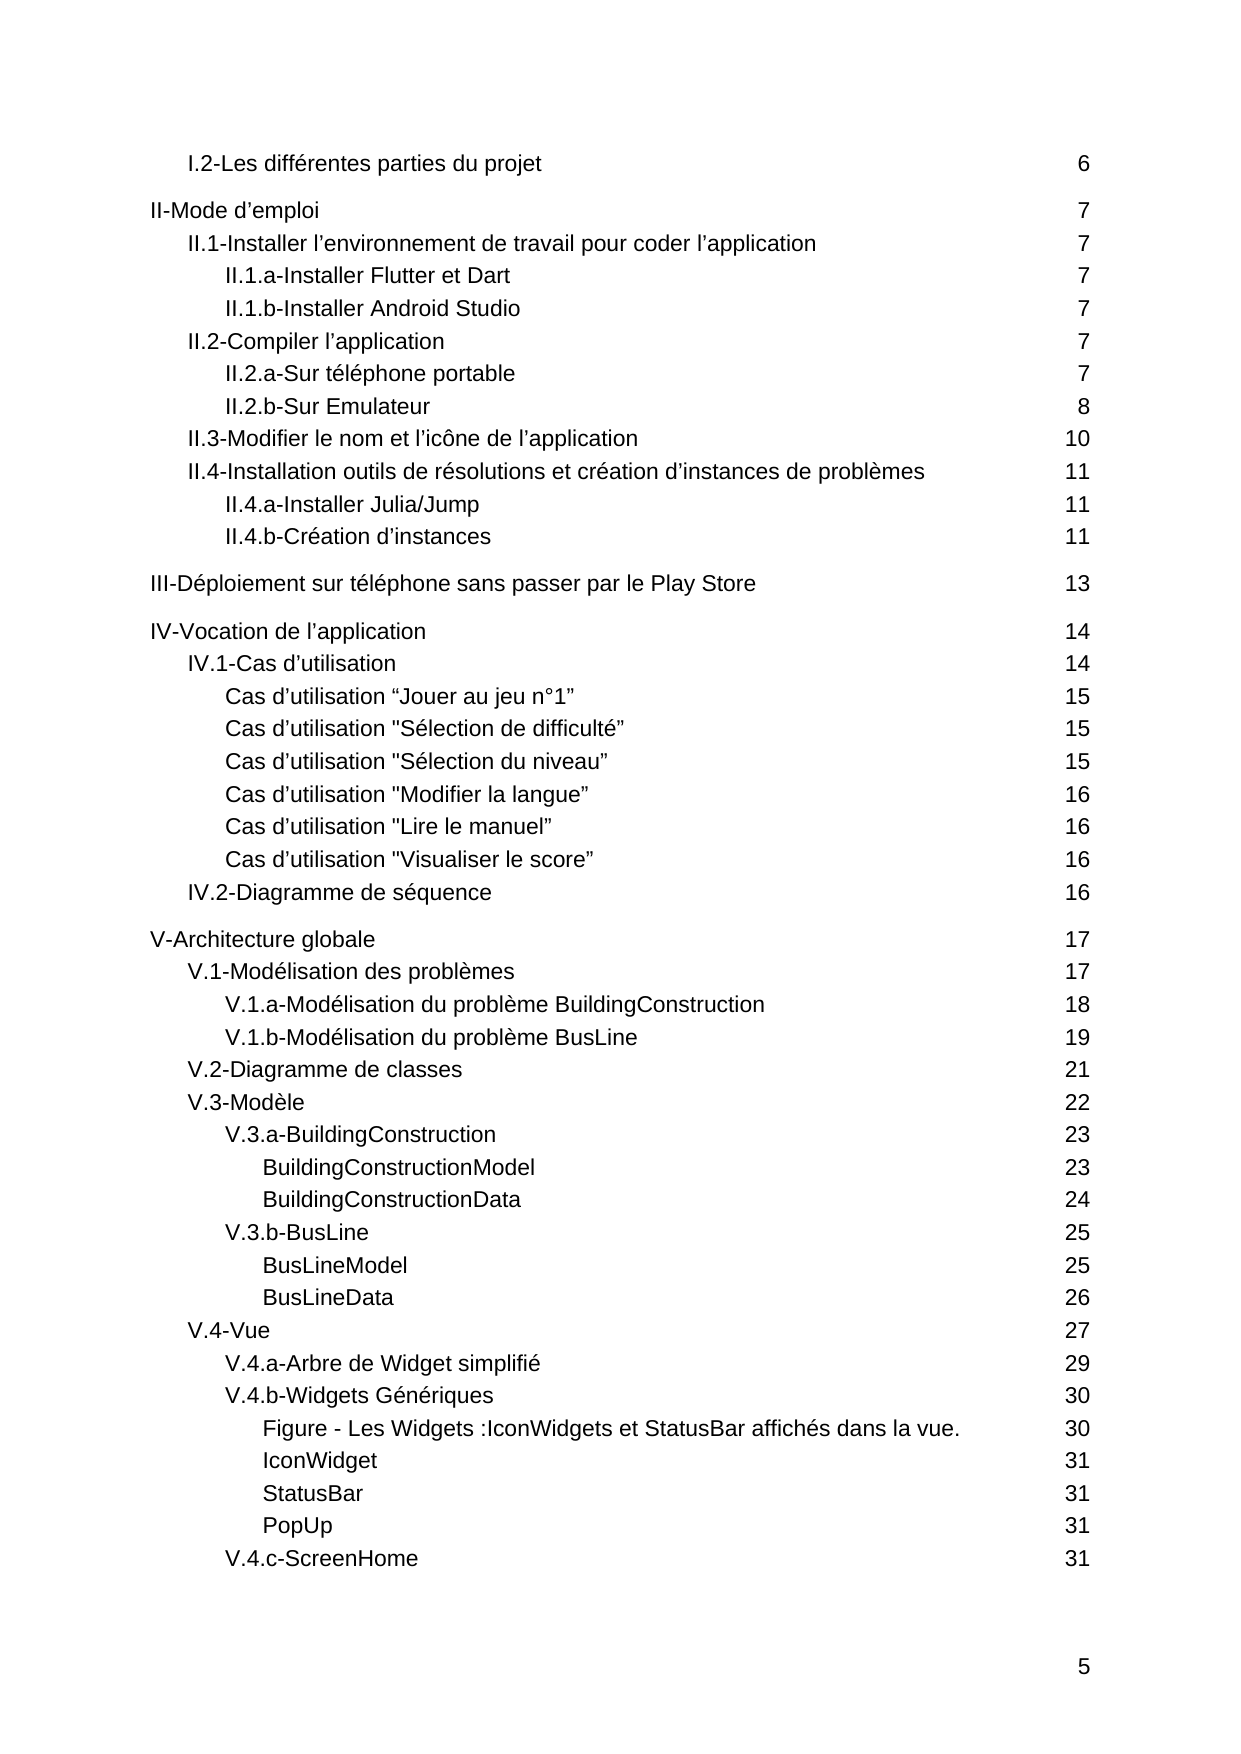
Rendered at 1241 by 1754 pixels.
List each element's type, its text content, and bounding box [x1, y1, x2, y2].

text II.2.b-Sur Emulateur 8 [225, 393, 1090, 419]
text II.1.a-Installer Flutter et Dart 7 [225, 262, 1090, 289]
text II.1-Installer l’environnement de travail pour coder l’application 7 [187, 230, 1090, 256]
text II.1.b-Installer Android Studio 7 [225, 295, 1090, 321]
text II.3-Modifier le nom et l’icône de l’application 10 [187, 425, 1090, 452]
text III-Déploiement sur téléphone sans passer par le Play Store 13 [150, 570, 1090, 597]
text BuildingConstructionModel 23 [262, 1154, 1090, 1180]
text V.4.a-Arbre de Widget simplifié 29 [225, 1349, 1090, 1376]
text V.3.a-BuildingConstruction 23 [225, 1121, 1090, 1148]
text Cas d’utilisation "Sélection de difficulté” 15 [225, 715, 1090, 742]
text PopUp 31 [262, 1512, 1090, 1539]
text II.2.a-Sur téléphone portable 7 [225, 360, 1090, 387]
text IconWidget 31 [262, 1447, 1090, 1474]
text V.4-Vue 27 [187, 1317, 1090, 1343]
text BuildingConstructionData 24 [262, 1186, 1090, 1213]
text Cas d’utilisation "Visualiser le score” 16 [225, 846, 1090, 872]
text Figure - Les Widgets :IconWidgets et StatusBar affichés dans la vue. 30 [262, 1415, 1090, 1441]
text Cas d’utilisation "Sélection du niveau” 15 [225, 748, 1090, 774]
text IV.2-Diagramme de séquence 16 [187, 878, 1090, 905]
text II.4.b-Création d’instances 11 [225, 523, 1090, 549]
text IV-Vocation de l’application 14 [150, 618, 1090, 644]
text Cas d’utilisation “Jouer au jeu n°1” 15 [225, 683, 1090, 709]
text I.2-Les différentes parties du projet 6 [187, 150, 1090, 176]
text IV.1-Cas d’utilisation 14 [187, 650, 1090, 677]
text V.3.b-BusLine 25 [225, 1219, 1090, 1245]
text Cas d’utilisation "Modifier la langue” 16 [225, 781, 1090, 807]
text II.4.a-Installer Julia/Jump 11 [225, 491, 1090, 517]
text V.1-Modélisation des problèmes 17 [187, 958, 1090, 984]
text V-Architecture globale 17 [150, 926, 1090, 952]
text II.2-Compiler l’application 7 [187, 328, 1090, 354]
text StatusBar 31 [262, 1480, 1090, 1506]
text V.1.b-Modélisation du problème BusLine 19 [225, 1023, 1090, 1050]
text BusLineModel 25 [262, 1252, 1090, 1278]
text V.4.c-ScreenHome 31 [225, 1545, 1090, 1571]
text II.4-Installation outils de résolutions et création d’instances de problèmes 11 [187, 458, 1090, 484]
text V.4.b-Widgets Génériques 30 [225, 1382, 1090, 1408]
text BusLineData 26 [262, 1284, 1090, 1311]
text II-Mode d’emploi 7 [150, 197, 1090, 223]
text V.1.a-Modélisation du problème BuildingConstruction 18 [225, 991, 1090, 1017]
text V.2-Diagramme de classes 21 [187, 1056, 1090, 1082]
text Cas d’utilisation "Lire le manuel” 16 [225, 813, 1090, 839]
text V.3-Modèle 22 [187, 1089, 1090, 1115]
